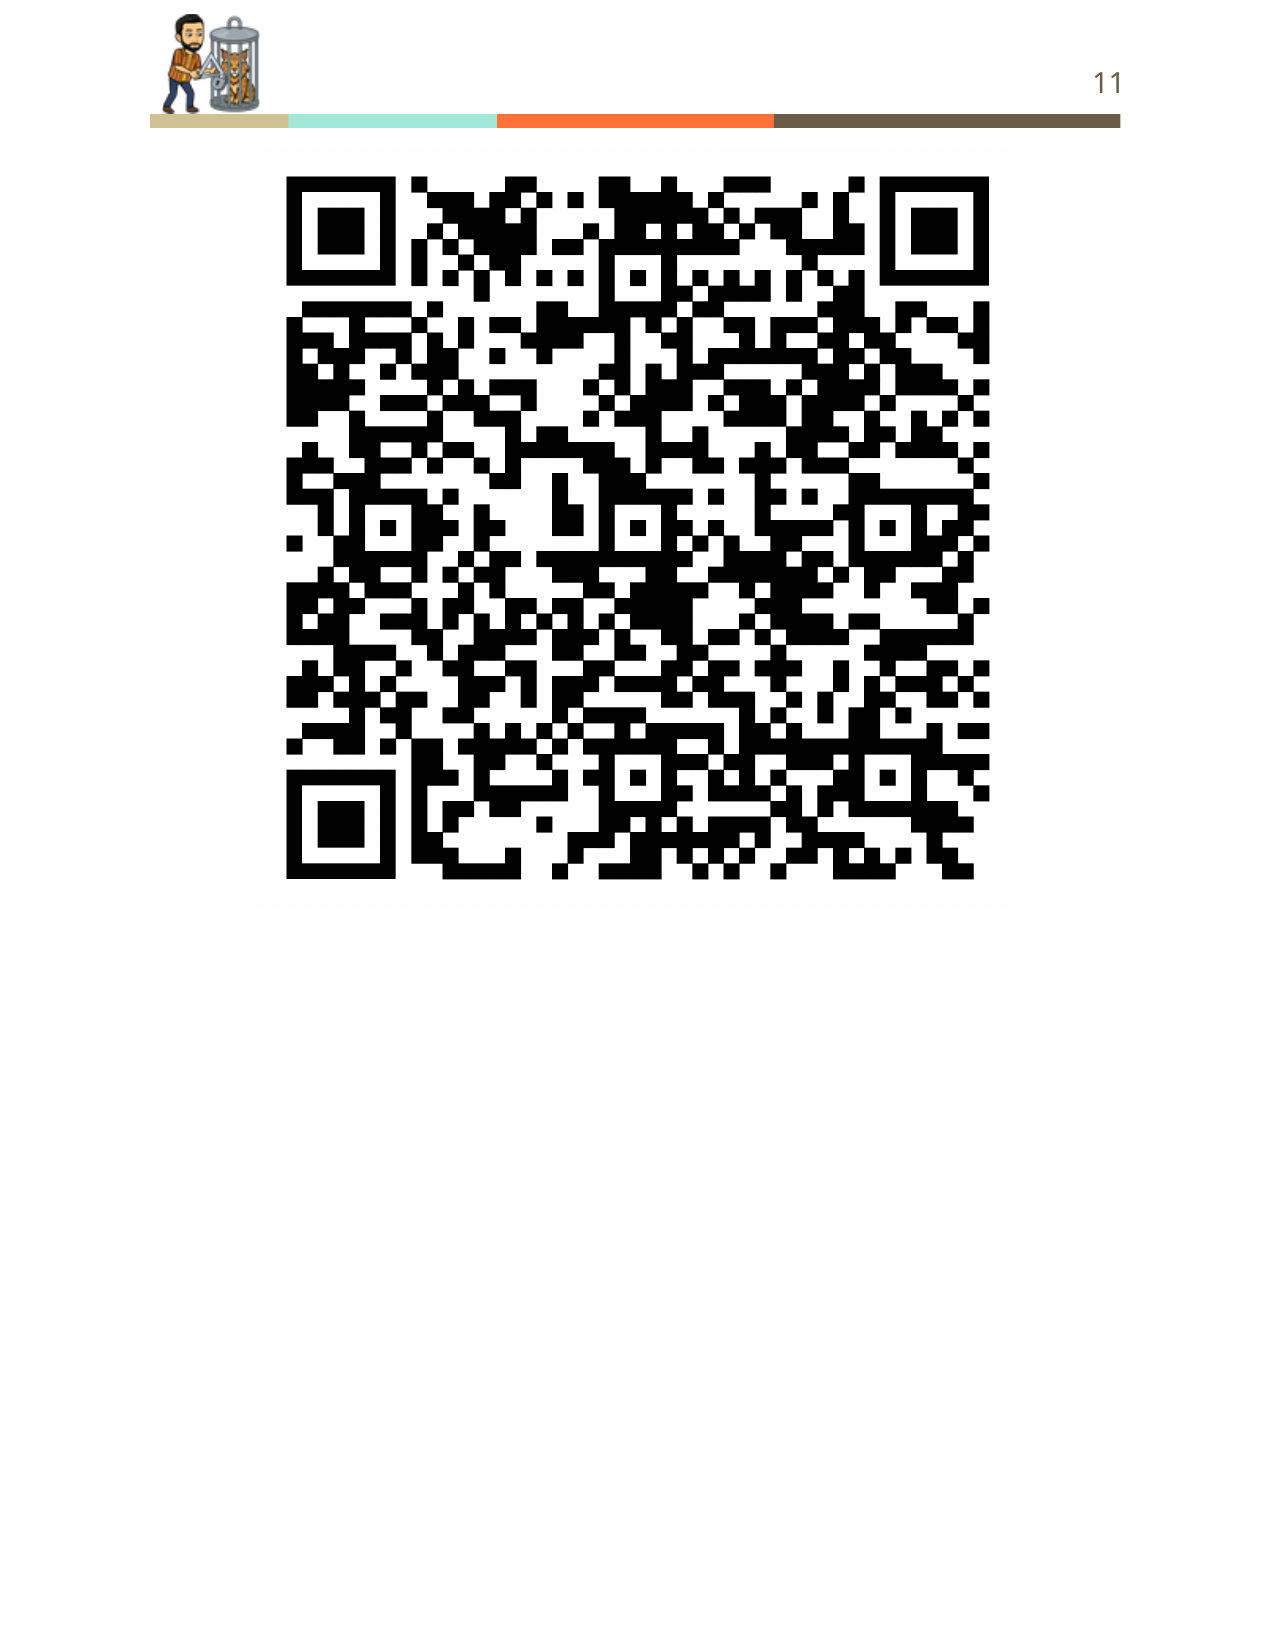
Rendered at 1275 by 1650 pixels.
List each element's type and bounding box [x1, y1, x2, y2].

picture [150, 14, 1121, 128]
picture [255, 146, 1020, 910]
